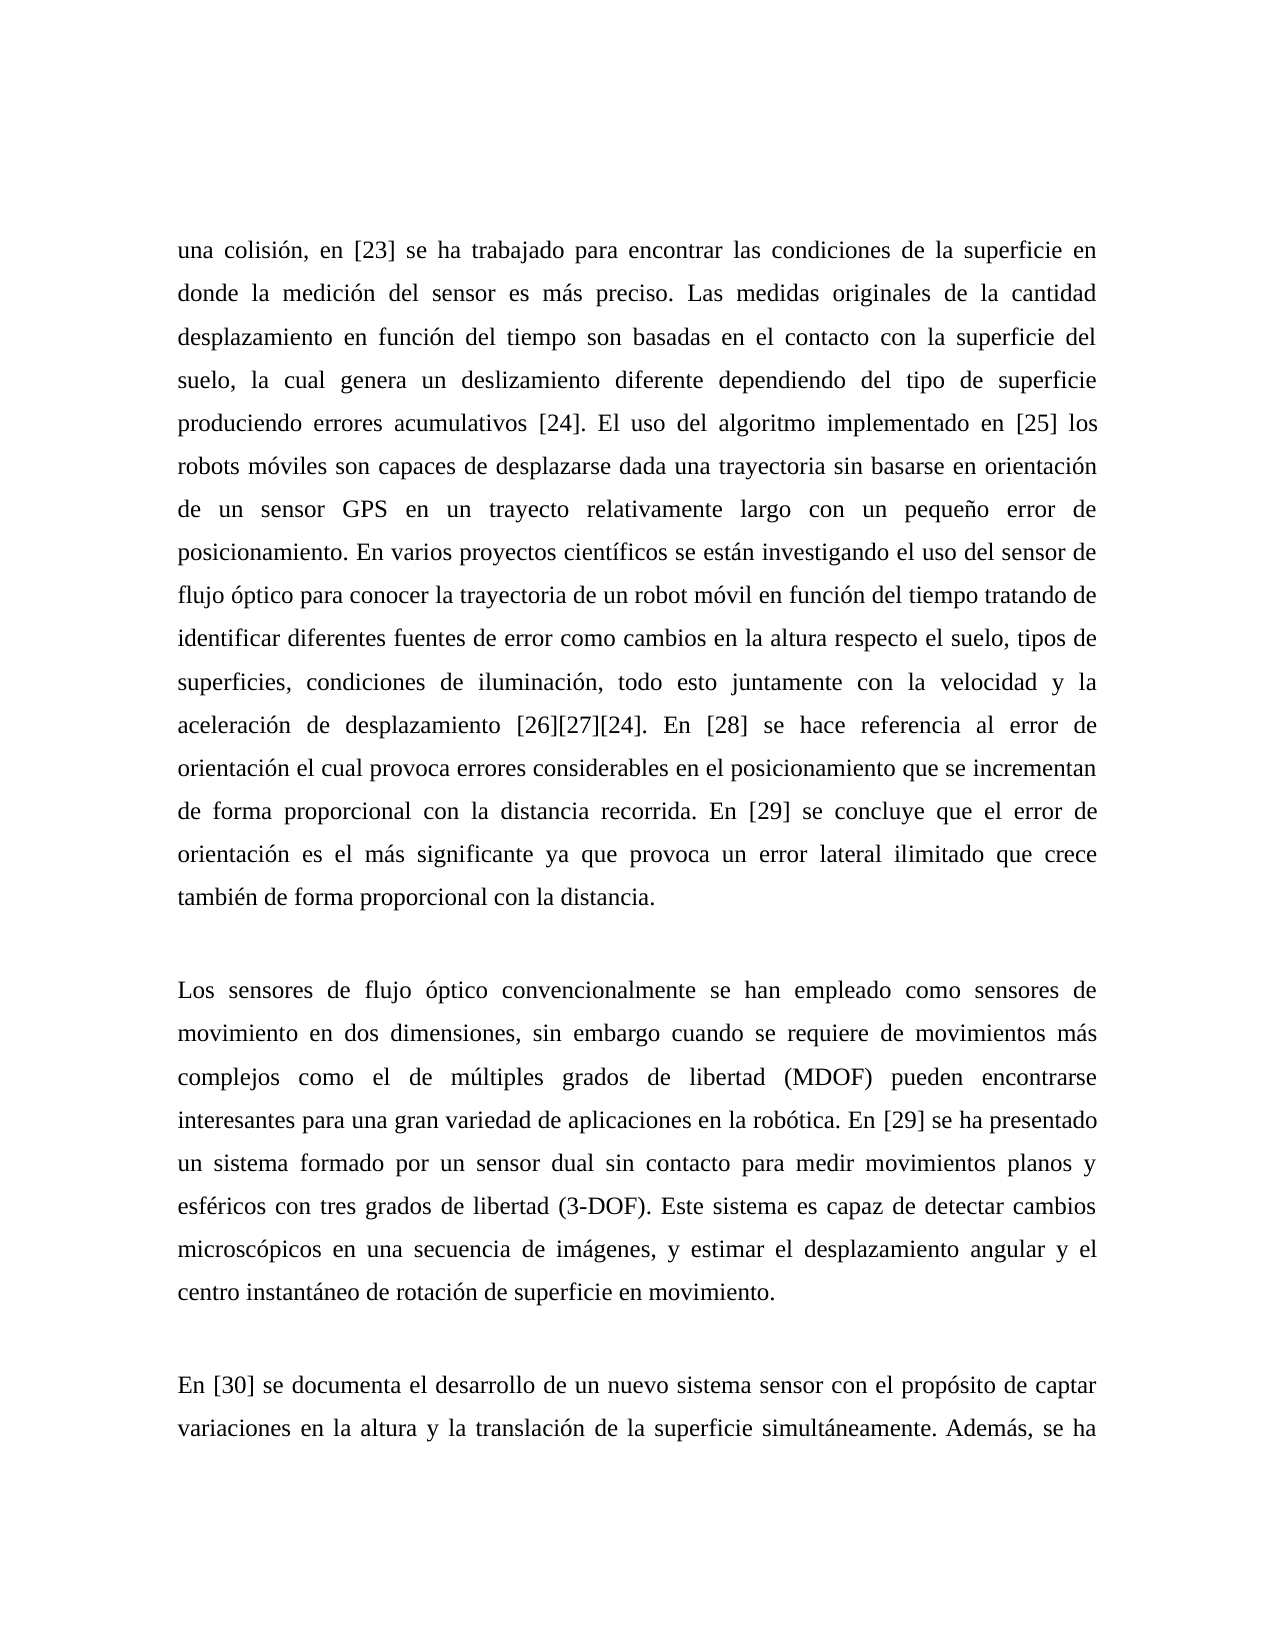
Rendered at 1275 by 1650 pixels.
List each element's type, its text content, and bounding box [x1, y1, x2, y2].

text Los sensores de flujo óptico convencionalmente se han empleado como sensores de movimiento en dos dimensiones, sin embargo cuando se requiere de movimientos más complejos como el de múltiples grados de libertad (MDOF) pueden encontrarse interesantes para una gran variedad de aplicaciones en la robótica. En [29] se ha presentado un sistema formado por un sensor dual sin contacto para medir movimientos planos y esféricos con tres grados de libertad (3-DOF). Este sistema es capaz de detectar cambios microscópicos en una secuencia de imágenes, y estimar el desplazamiento angular y el centro instantáneo de rotación de superficie en movimiento. [177, 975, 1098, 1306]
text En [30] se documenta el desarrollo de un nuevo sistema sensor con el propósito de captar variaciones en la altura y la translación de la superficie simultáneamente. Además, se ha [177, 1370, 1098, 1442]
text una colisión, en [23] se ha trabajado para encontrar las condiciones de la superficie en donde la medición del sensor es más preciso. Las medidas originales de la cantidad desplazamiento en función del tiempo son basadas en el contacto con la superficie del suelo, la cual genera un deslizamiento diferente dependiendo del tipo de superficie produciendo errores acumulativos [24]. El uso del algoritmo implementado en [25] los robots móviles son capaces de desplazarse dada una trayectoria sin basarse en orientación de un sensor GPS en un trayecto relativamente largo con un pequeño error de posicionamiento. En varios proyectos científicos se están investigando el uso del sensor de flujo óptico para conocer la trayectoria de un robot móvil en función del tiempo tratando de identificar diferentes fuentes de error como cambios en la altura respecto el suelo, tipos de superficies, condiciones de iluminación, todo esto juntamente con la velocidad y la aceleración de desplazamiento [26][27][24]. En [28] se hace referencia al error de orientación el cual provoca errores considerables en el posicionamiento que se incrementan de forma proporcional con la distancia recorrida. En [29] se concluye que el error de orientación es el más significante ya que provoca un error lateral ilimitado que crece también de forma proporcional con la distancia. [177, 235, 1098, 911]
